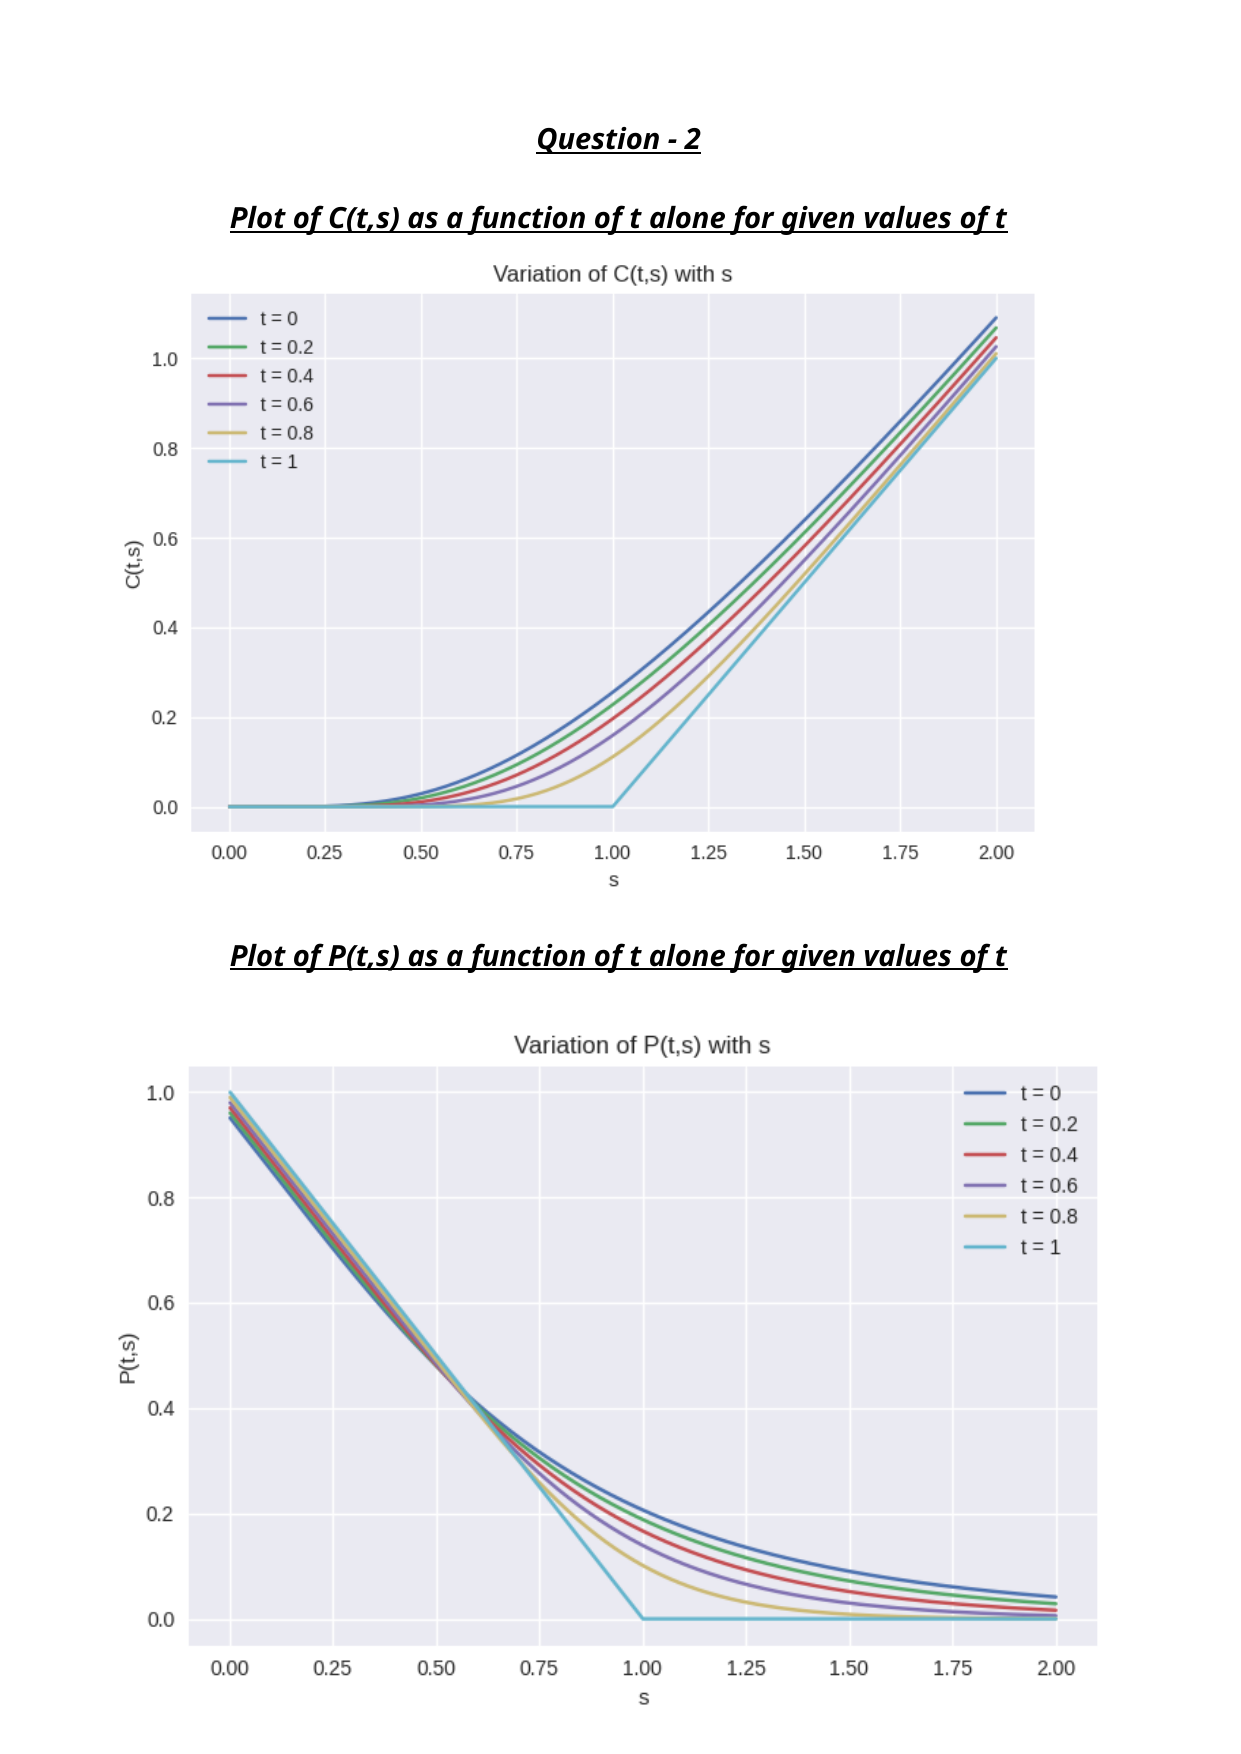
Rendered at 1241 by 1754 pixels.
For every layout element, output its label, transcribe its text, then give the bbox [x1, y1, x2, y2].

picture [118, 245, 1051, 896]
text Plot of P(t,s) as a function of t alone for given values of t [118, 935, 1122, 974]
picture [110, 1014, 1115, 1715]
text Plot of C(t,s) as a function of t alone for given values of t [118, 197, 1122, 237]
text Question - 2 [118, 118, 1122, 158]
